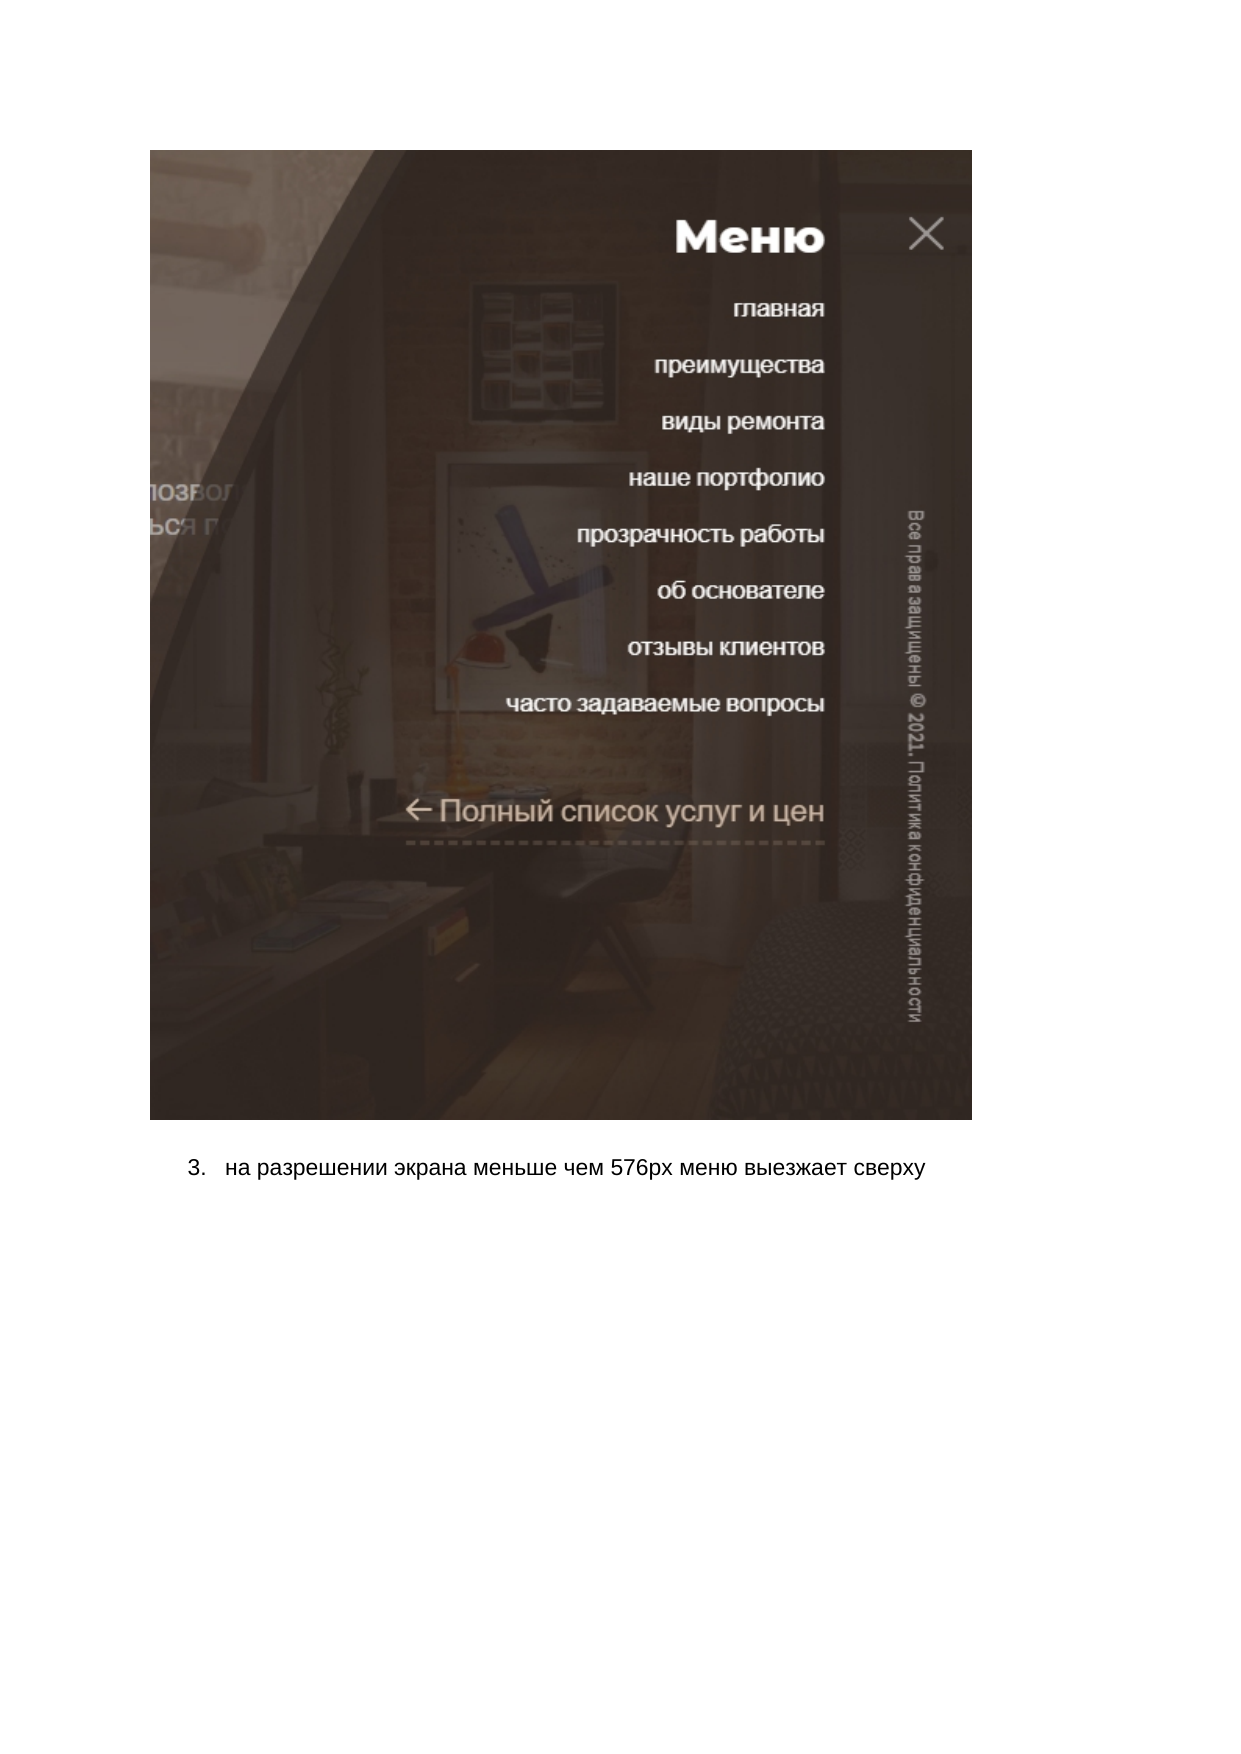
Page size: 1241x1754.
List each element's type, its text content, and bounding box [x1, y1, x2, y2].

picture [150, 150, 972, 1120]
list на разрешении экрана меньше чем 576px меню выезжает сверху [187, 1153, 1090, 1180]
